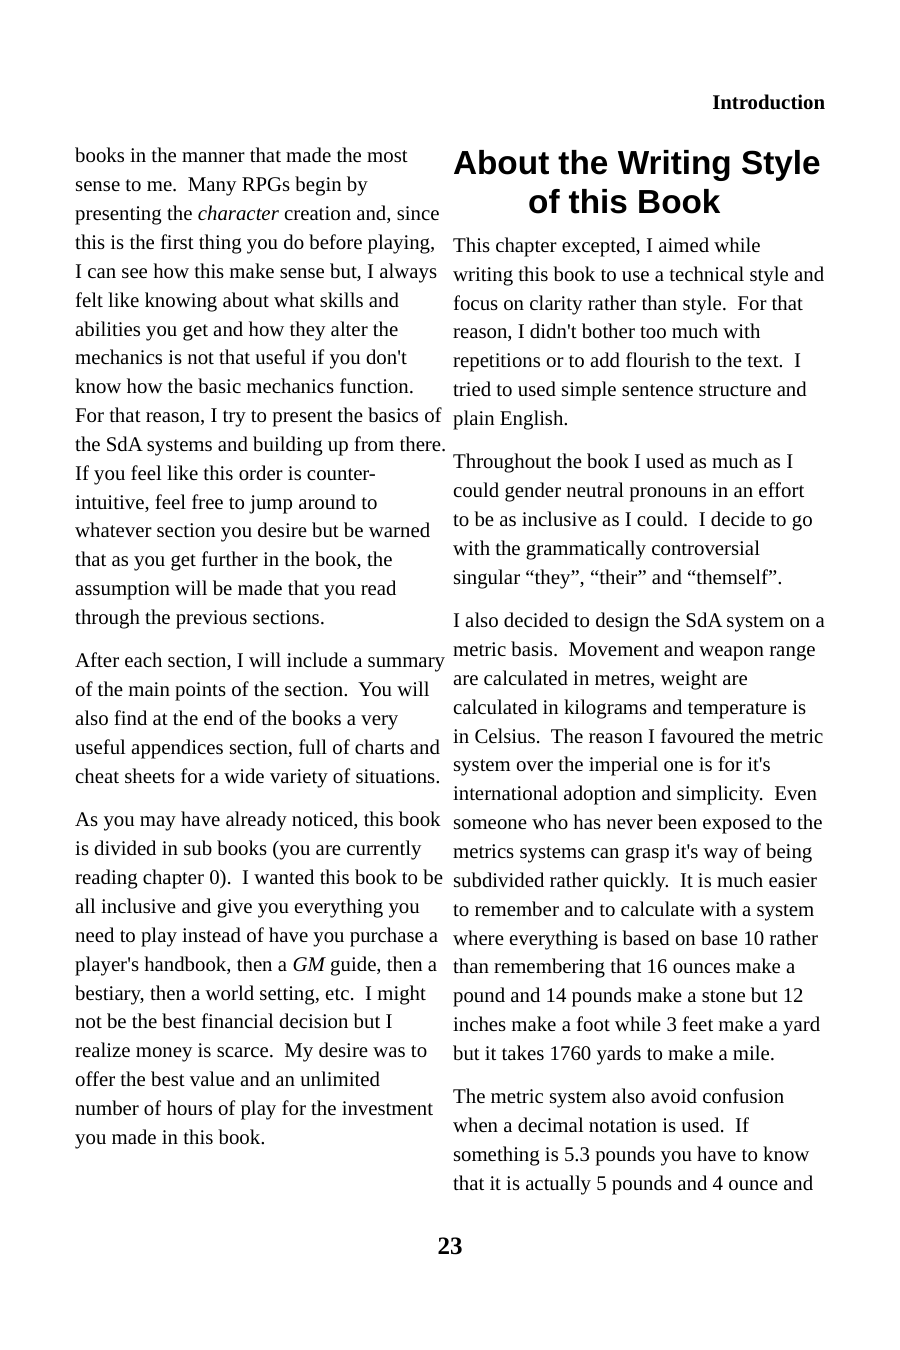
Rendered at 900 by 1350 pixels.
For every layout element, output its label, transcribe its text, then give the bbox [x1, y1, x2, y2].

text books in the manner that made the most sense to me. Many RPGs begin by presenting the character creation and, since this is the first thing you do before playing, I can see how this make sense but, I always felt like knowing about what skills and abilities you get and how they alter the mechanics is not that useful if you don't know how the basic mechanics function. For that reason, I try to present the basics of the SdA systems and building up from there. If you feel like this order is counter-intuitive, feel free to jump around to whatever section you desire but be warned that as you get further in the book, the assumption will be made that you read through the previous sections. [75, 143, 447, 629]
text I also decided to design the SdA system on a metric basis. Movement and weapon range are calculated in metres, weight are calculated in kilograms and temperature is in Celsius. The reason I favoured the metric system over the imperial one is for it's international adoption and simplicity. Even someone who has never been exposed to the metrics systems can grasp it's way of being subdivided rather quickly. It is much easier to remember and to calculate with a system where everything is based on base 10 rather than remembering that 16 ounces make a pound and 14 pounds make a stone but 12 inches make a foot while 3 feet make a yard but it takes 1760 yards to make a mile. [453, 608, 825, 1065]
text After each section, I will include a summary of the main points of the section. You will also find at the end of the books a very useful appendices section, full of charts and cheat sheets for a wide variety of situations. [75, 648, 447, 788]
text Throughout the book I used as much as I could gender neutral pronouns in an effort to be as inclusive as I could. I decide to go with the grammatically controversial singular “they”, “their” and “themself”. [453, 449, 825, 589]
subtitle About the Writing Style of this Book [453, 143, 825, 220]
text As you may have already noticed, this book is divided in sub books (you are currently reading chapter 0). I wanted this book to be all inclusive and give you everything you need to play instead of have you purchase a player's handbook, then a GM guide, then a bestiary, then a world setting, etc. I might not be the best financial decision but I realize money is scarce. My desire was to offer the best value and an unlimited number of hours of play for the investment you made in this book. [75, 807, 447, 1149]
text The metric system also avoid confusion when a decimal notation is used. If something is 5.3 pounds you have to know that it is actually 5 pounds and 4 ounce and [453, 1084, 825, 1195]
text This chapter excepted, I aimed while writing this book to use a technical style and focus on clarity rather than style. For that reason, I didn't bother too much with repetitions or to add flourish to the text. I tried to used simple sentence structure and plain English. [453, 233, 825, 430]
